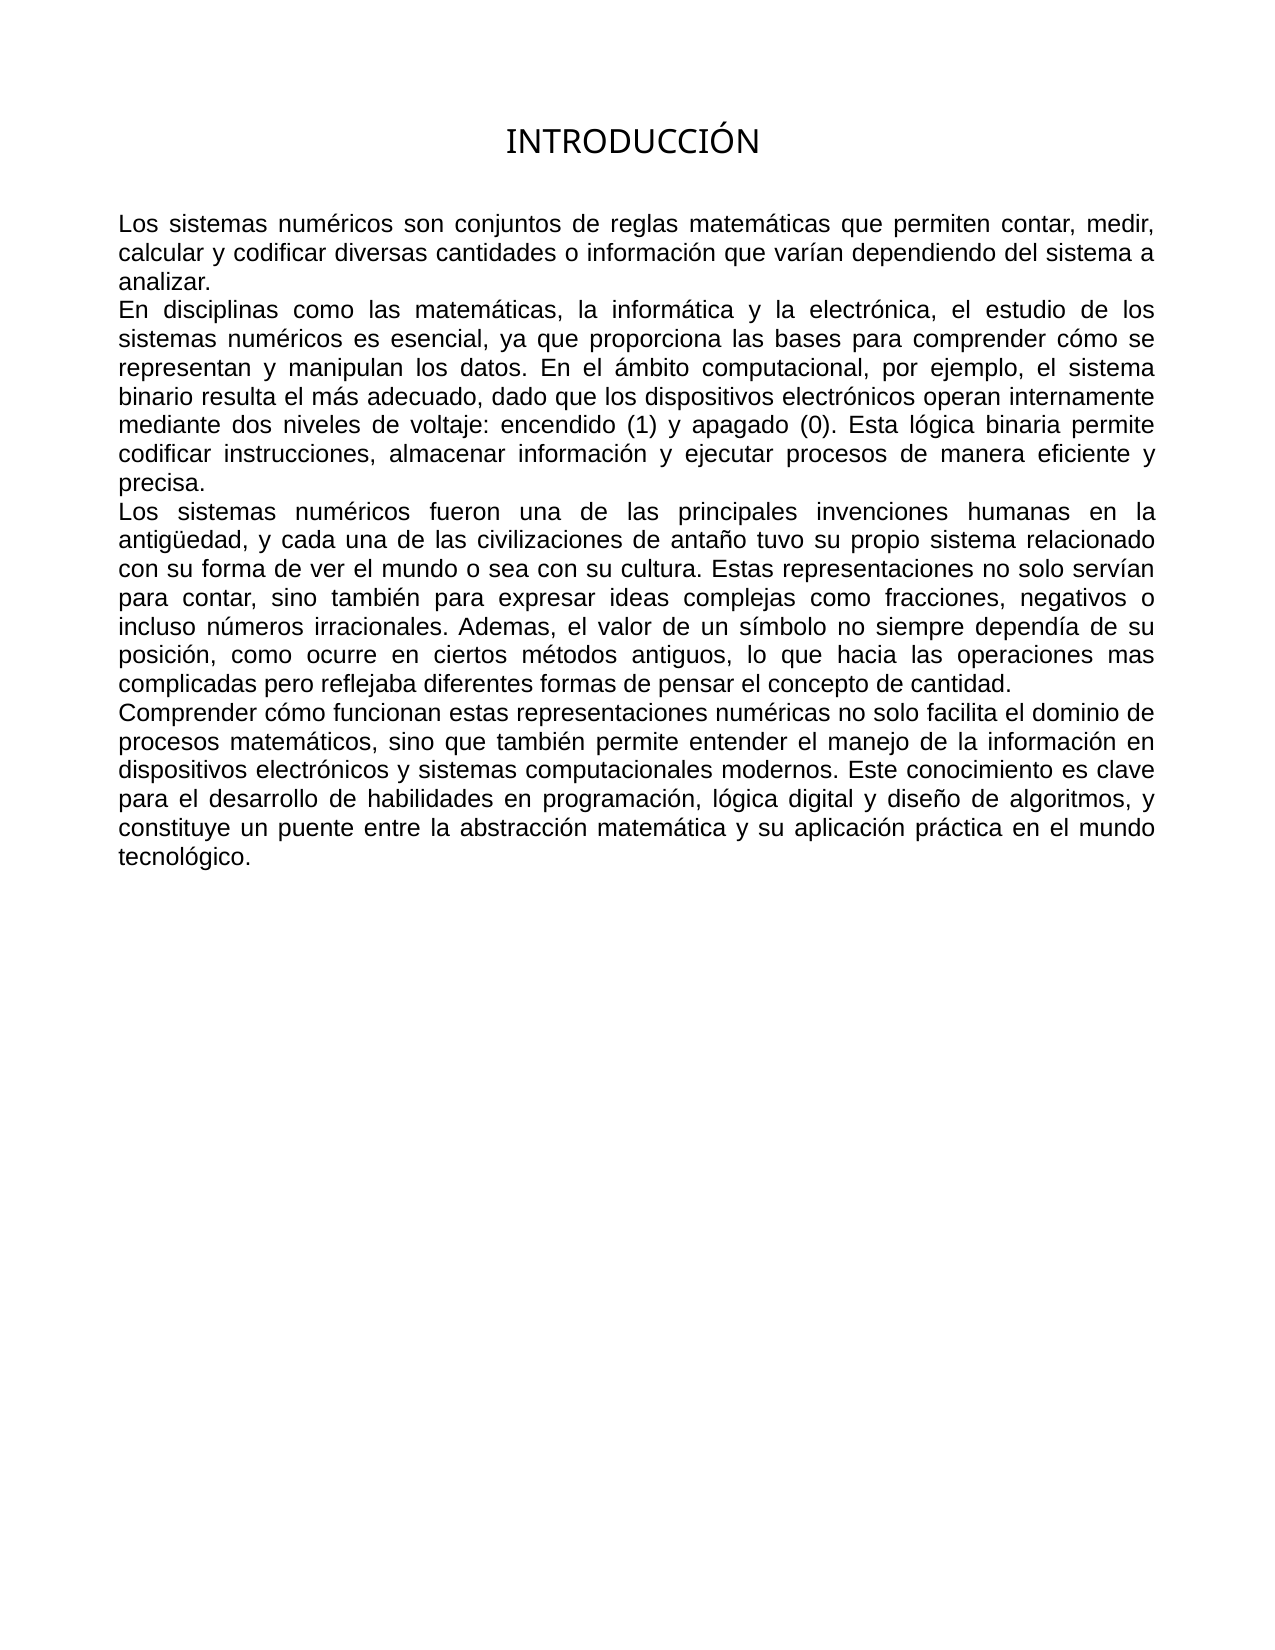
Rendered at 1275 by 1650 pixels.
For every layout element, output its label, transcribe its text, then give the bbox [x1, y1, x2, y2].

text Los sistemas numéricos son conjuntos de reglas matemáticas que permiten contar, medir, calcular y codificar diversas cantidades o información que varían dependiendo del sistema a analizar. [118, 209, 1157, 295]
text Los sistemas numéricos fueron una de las principales invenciones humanas en la antigüedad, y cada una de las civilizaciones de antaño tuvo su propio sistema relacionado con su forma de ver el mundo o sea con su cultura. Estas representaciones no solo servían para contar, sino también para expresar ideas complejas como fracciones, negativos o incluso números irracionales. Ademas, el valor de un símbolo no siempre dependía de su posición, como ocurre en ciertos métodos antiguos, lo que hacia las operaciones mas complicadas pero reflejaba diferentes formas de pensar el concepto de cantidad. [118, 496, 1157, 698]
text Comprender cómo funcionan estas representaciones numéricas no solo facilita el dominio de procesos matemáticos, sino que también permite entender el manejo de la información en dispositivos electrónicos y sistemas computacionales modernos. Este conocimiento es clave para el desarrollo de habilidades en programación, lógica digital y diseño de algoritmos, y constituye un puente entre la abstracción matemática y su aplicación práctica en el mundo tecnológico. [118, 698, 1157, 870]
text INTRODUCCIÓN [118, 118, 1157, 163]
text En disciplinas como las matemáticas, la informática y la electrónica, el estudio de los sistemas numéricos es esencial, ya que proporciona las bases para comprender cómo se representan y manipulan los datos. En el ámbito computacional, por ejemplo, el sistema binario resulta el más adecuado, dado que los dispositivos electrónicos operan internamente mediante dos niveles de voltaje: encendido (1) y apagado (0). Esta lógica binaria permite codificar instrucciones, almacenar información y ejecutar procesos de manera eficiente y precisa. [118, 295, 1157, 496]
